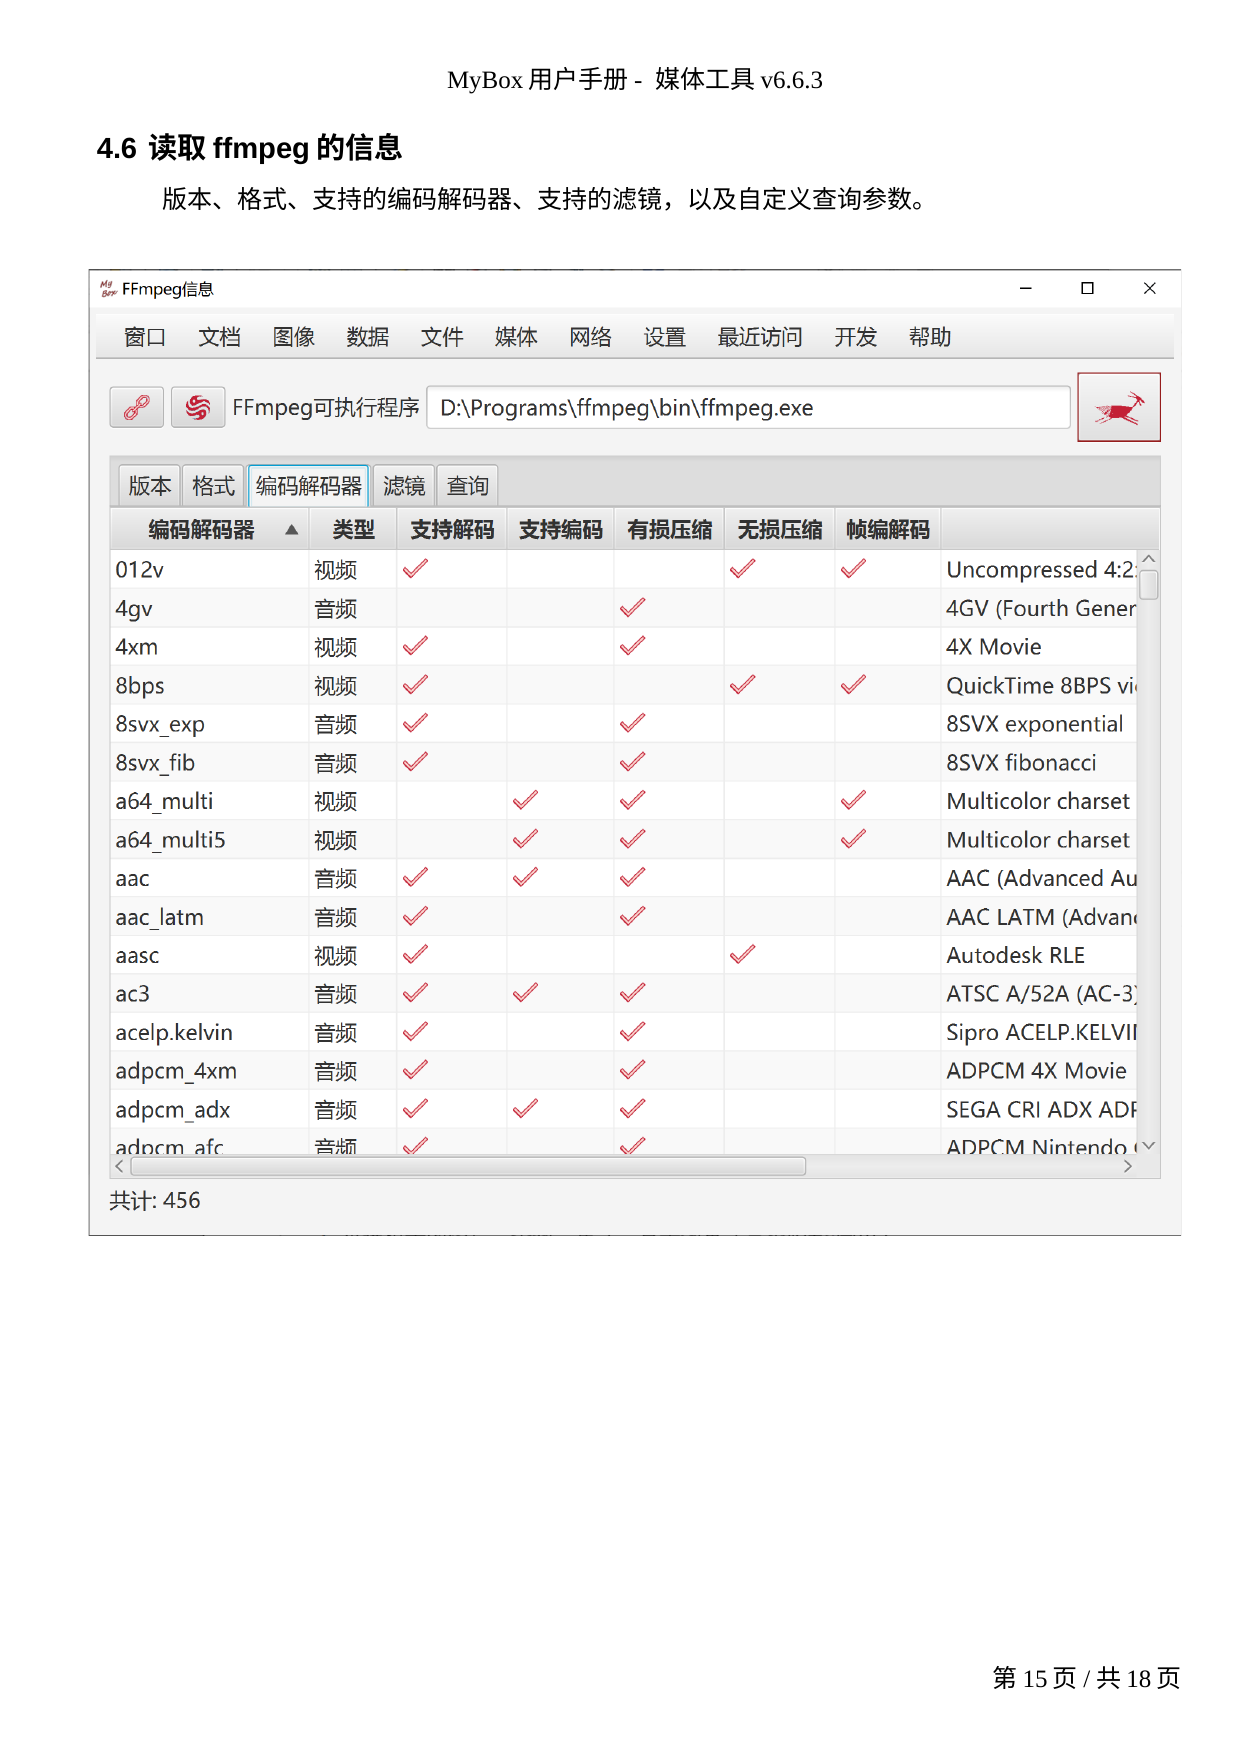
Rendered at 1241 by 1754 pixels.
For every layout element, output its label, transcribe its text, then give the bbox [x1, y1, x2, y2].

subtitle 读取ffmpeg的信息 [88, 125, 1181, 167]
list 版本、格式、支持的编码解码器、支持的滤镜，以及自定义查询参数。 [133, 179, 1181, 216]
picture [88, 269, 1182, 1236]
